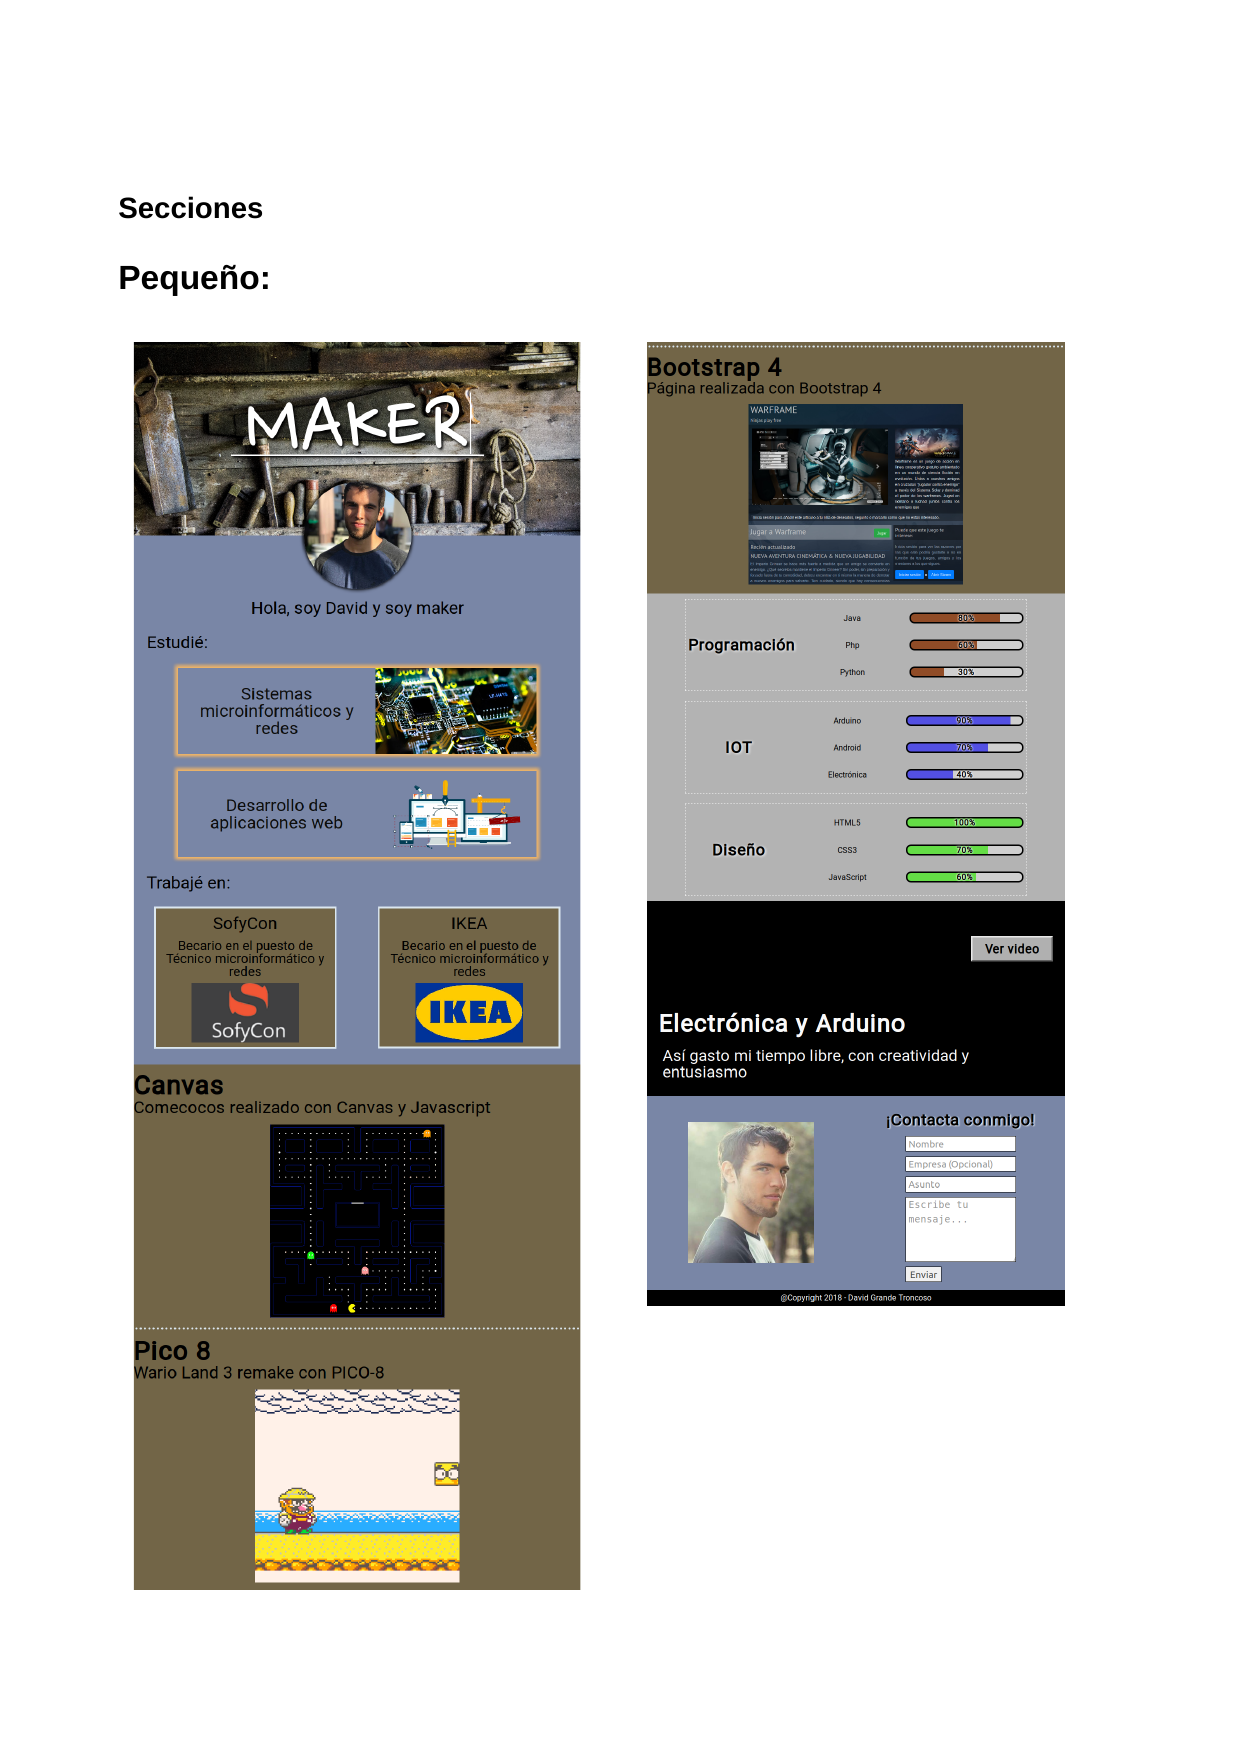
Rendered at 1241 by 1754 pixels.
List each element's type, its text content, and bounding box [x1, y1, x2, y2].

subtitle Secciones [118, 191, 1122, 225]
subtitle Pequeño: [118, 258, 1122, 297]
